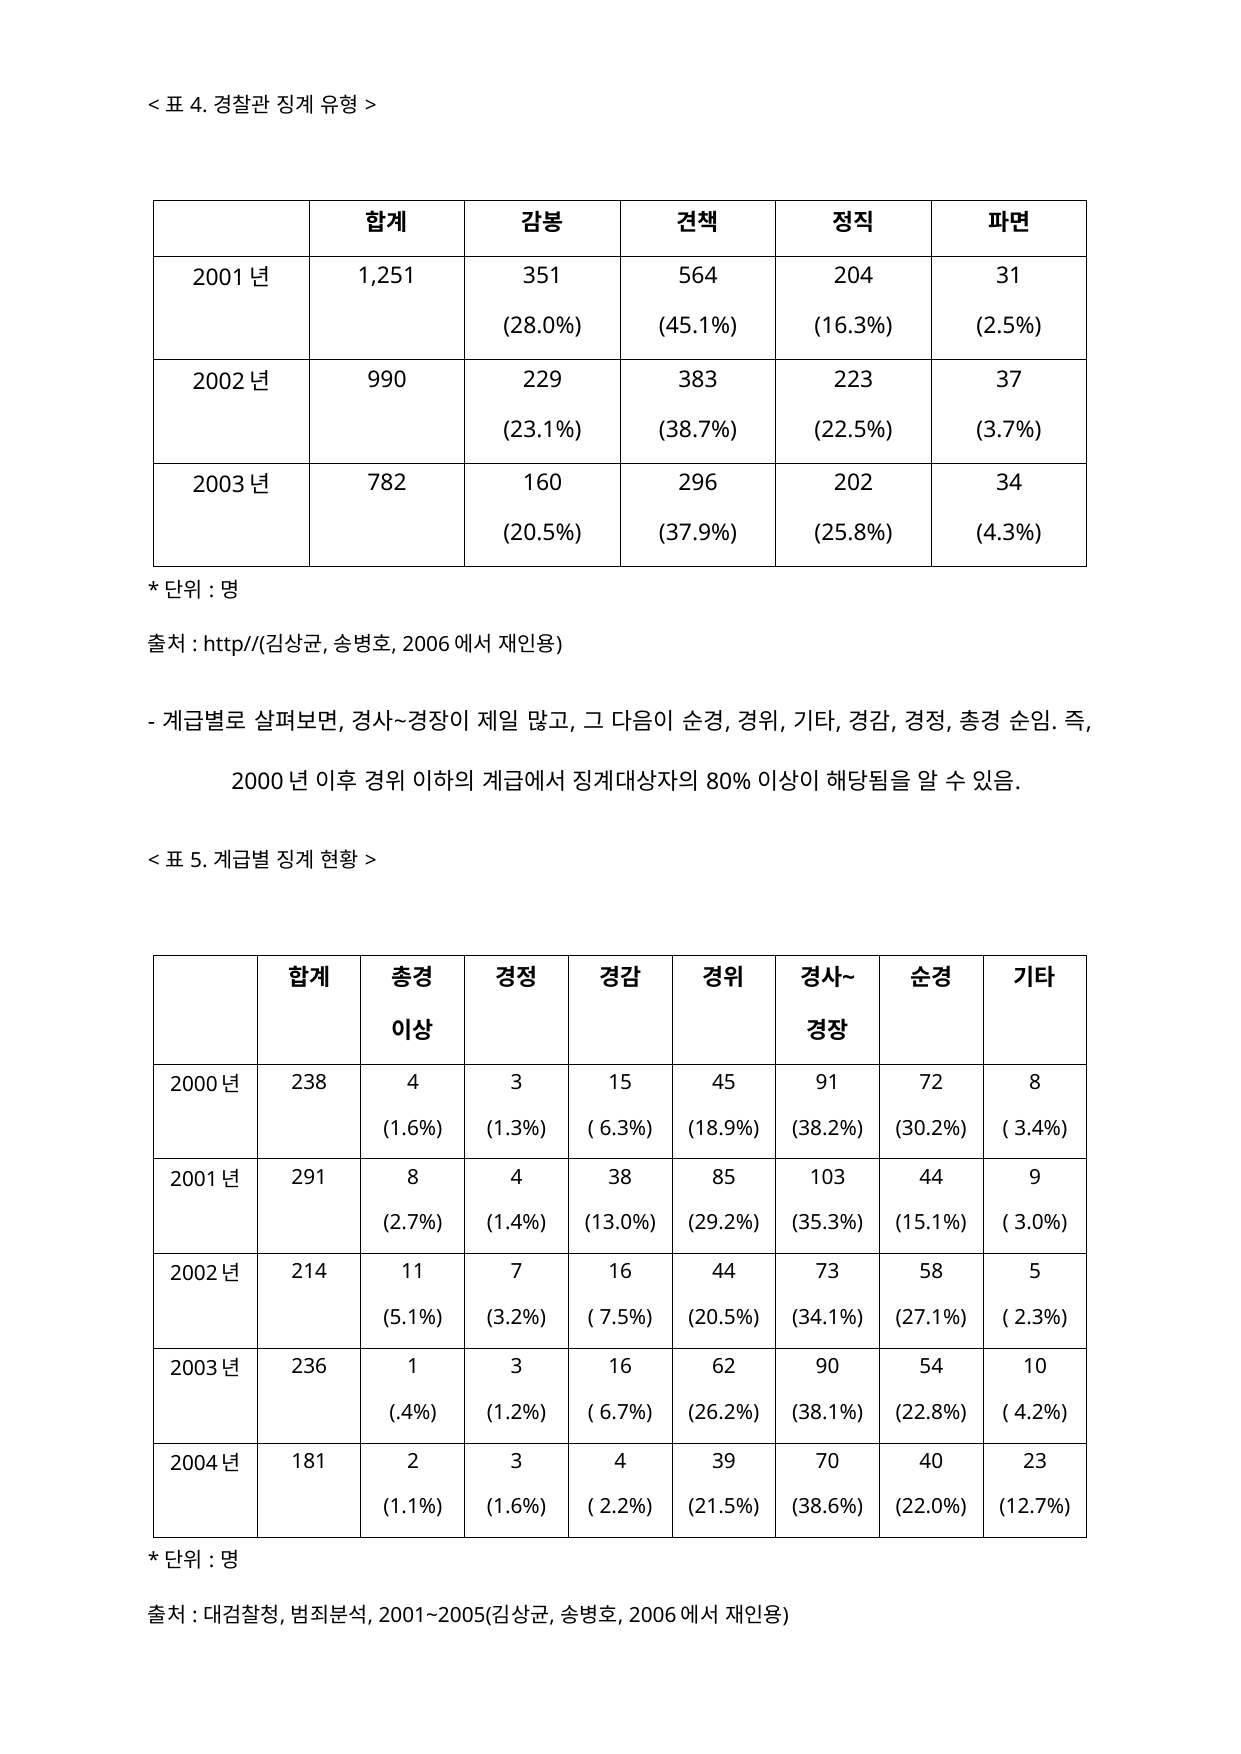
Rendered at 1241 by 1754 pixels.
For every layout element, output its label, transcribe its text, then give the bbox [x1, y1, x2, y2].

table_cell 2001년 [154, 1159, 257, 1253]
table_cell 214 [258, 1254, 360, 1348]
table_cell 1,251 [310, 257, 464, 359]
table_cell 7 (3.2%) [465, 1254, 568, 1348]
text 출처 : 대검찰청, 범죄분석, 2001~2005(김상균, 송병호, 2006에서 재인용) [148, 1598, 1093, 1628]
table_cell 8 (2.7%) [361, 1159, 464, 1253]
table_cell 44 (15.1%) [880, 1159, 983, 1253]
table_header 순경 [880, 956, 983, 1064]
table_cell 15 ( 6.3%) [569, 1065, 672, 1158]
table_header 경위 [673, 956, 775, 1064]
table_cell 2 (1.1%) [361, 1444, 464, 1537]
table_cell 3 (1.6%) [465, 1444, 568, 1537]
table_cell 37 (3.7%) [932, 360, 1086, 463]
table_cell 5 ( 2.3%) [984, 1254, 1086, 1348]
text < 표 4. 경찰관 징계 유형 > [148, 88, 1093, 119]
table_cell 296 (37.9%) [621, 464, 775, 566]
table_cell 8 ( 3.4%) [984, 1065, 1086, 1158]
table_cell 91 (38.2%) [776, 1065, 879, 1158]
table_cell 38 (13.0%) [569, 1159, 672, 1253]
table_cell 39 (21.5%) [673, 1444, 775, 1537]
table_cell 564 (45.1%) [621, 257, 775, 359]
table_cell 4 (1.4%) [465, 1159, 568, 1253]
table_cell 1 (.4%) [361, 1349, 464, 1442]
table_cell 72 (30.2%) [880, 1065, 983, 1158]
table_header 총경 이상 [361, 956, 464, 1064]
table_cell 4 ( 2.2%) [569, 1444, 672, 1537]
table_cell 990 [310, 360, 464, 463]
table_cell 4 (1.6%) [361, 1065, 464, 1158]
table_cell 202 (25.8%) [776, 464, 931, 566]
table_cell 160 (20.5%) [465, 464, 620, 566]
table_cell 10 ( 4.2%) [984, 1349, 1086, 1442]
table_header 경감 [569, 956, 672, 1064]
table_cell 16 ( 6.7%) [569, 1349, 672, 1442]
table_header 경정 [465, 956, 568, 1064]
table_cell 44 (20.5%) [673, 1254, 775, 1348]
table_cell 3 (1.3%) [465, 1065, 568, 1158]
table_cell 90 (38.1%) [776, 1349, 879, 1442]
table_cell 2003년 [154, 1349, 257, 1442]
table_cell 351 (28.0%) [465, 257, 620, 359]
table_cell 204 (16.3%) [776, 257, 931, 359]
table_cell 2002년 [154, 1254, 257, 1348]
table_cell 16 ( 7.5%) [569, 1254, 672, 1348]
table_cell 45 (18.9%) [673, 1065, 775, 1158]
table_header 합계 [258, 956, 360, 1064]
table_cell 62 (26.2%) [673, 1349, 775, 1442]
text * 단위 : 명 [148, 573, 1093, 603]
table_cell 782 [310, 464, 464, 566]
table_cell 181 [258, 1444, 360, 1537]
text * 단위 : 명 [148, 1544, 1093, 1574]
table_cell 2000년 [154, 1065, 257, 1158]
table_cell 103 (35.3%) [776, 1159, 879, 1253]
table_cell 2003년 [154, 464, 309, 566]
table_header [154, 201, 309, 256]
table_cell 238 [258, 1065, 360, 1158]
table_header 파면 [932, 201, 1086, 256]
table_cell 85 (29.2%) [673, 1159, 775, 1253]
table_cell 3 (1.2%) [465, 1349, 568, 1442]
table_cell 2001년 [154, 257, 309, 359]
table_header 경사~경장 [776, 956, 879, 1064]
text 출처 : http//(김상균, 송병호, 2006에서 재인용) [148, 627, 1093, 658]
table_header 감봉 [465, 201, 620, 256]
table_cell 229 (23.1%) [465, 360, 620, 463]
table_cell 2004년 [154, 1444, 257, 1537]
text < 표 5. 계급별 징계 현황 > [148, 843, 1093, 874]
table_header 기타 [984, 956, 1086, 1064]
table_cell 70 (38.6%) [776, 1444, 879, 1537]
table_cell 11 (5.1%) [361, 1254, 464, 1348]
table_cell 223 (22.5%) [776, 360, 931, 463]
table_cell 54 (22.8%) [880, 1349, 983, 1442]
table_cell 73 (34.1%) [776, 1254, 879, 1348]
table_header 견책 [621, 201, 775, 256]
table_header 합계 [310, 201, 464, 256]
table_cell 34 (4.3%) [932, 464, 1086, 566]
table_cell 383 (38.7%) [621, 360, 775, 463]
table_header 정직 [776, 201, 931, 256]
table_cell 2002년 [154, 360, 309, 463]
table_cell 291 [258, 1159, 360, 1253]
table_cell 9 ( 3.0%) [984, 1159, 1086, 1253]
table_cell 23 (12.7%) [984, 1444, 1086, 1537]
text - 계급별로 살펴보면, 경사~경장이 제일 많고, 그 다음이 순경, 경위, 기타, 경감, 경정, 총경 순임. 즉, 2000년 이후 경위 이하의 계급에서 징계대상자의 80% 이상이 해당됨을 알 수 있음. [148, 703, 1093, 796]
table_cell 40 (22.0%) [880, 1444, 983, 1537]
table_cell 58 (27.1%) [880, 1254, 983, 1348]
table_header [154, 956, 257, 1064]
table_cell 236 [258, 1349, 360, 1442]
table_cell 31 (2.5%) [932, 257, 1086, 359]
